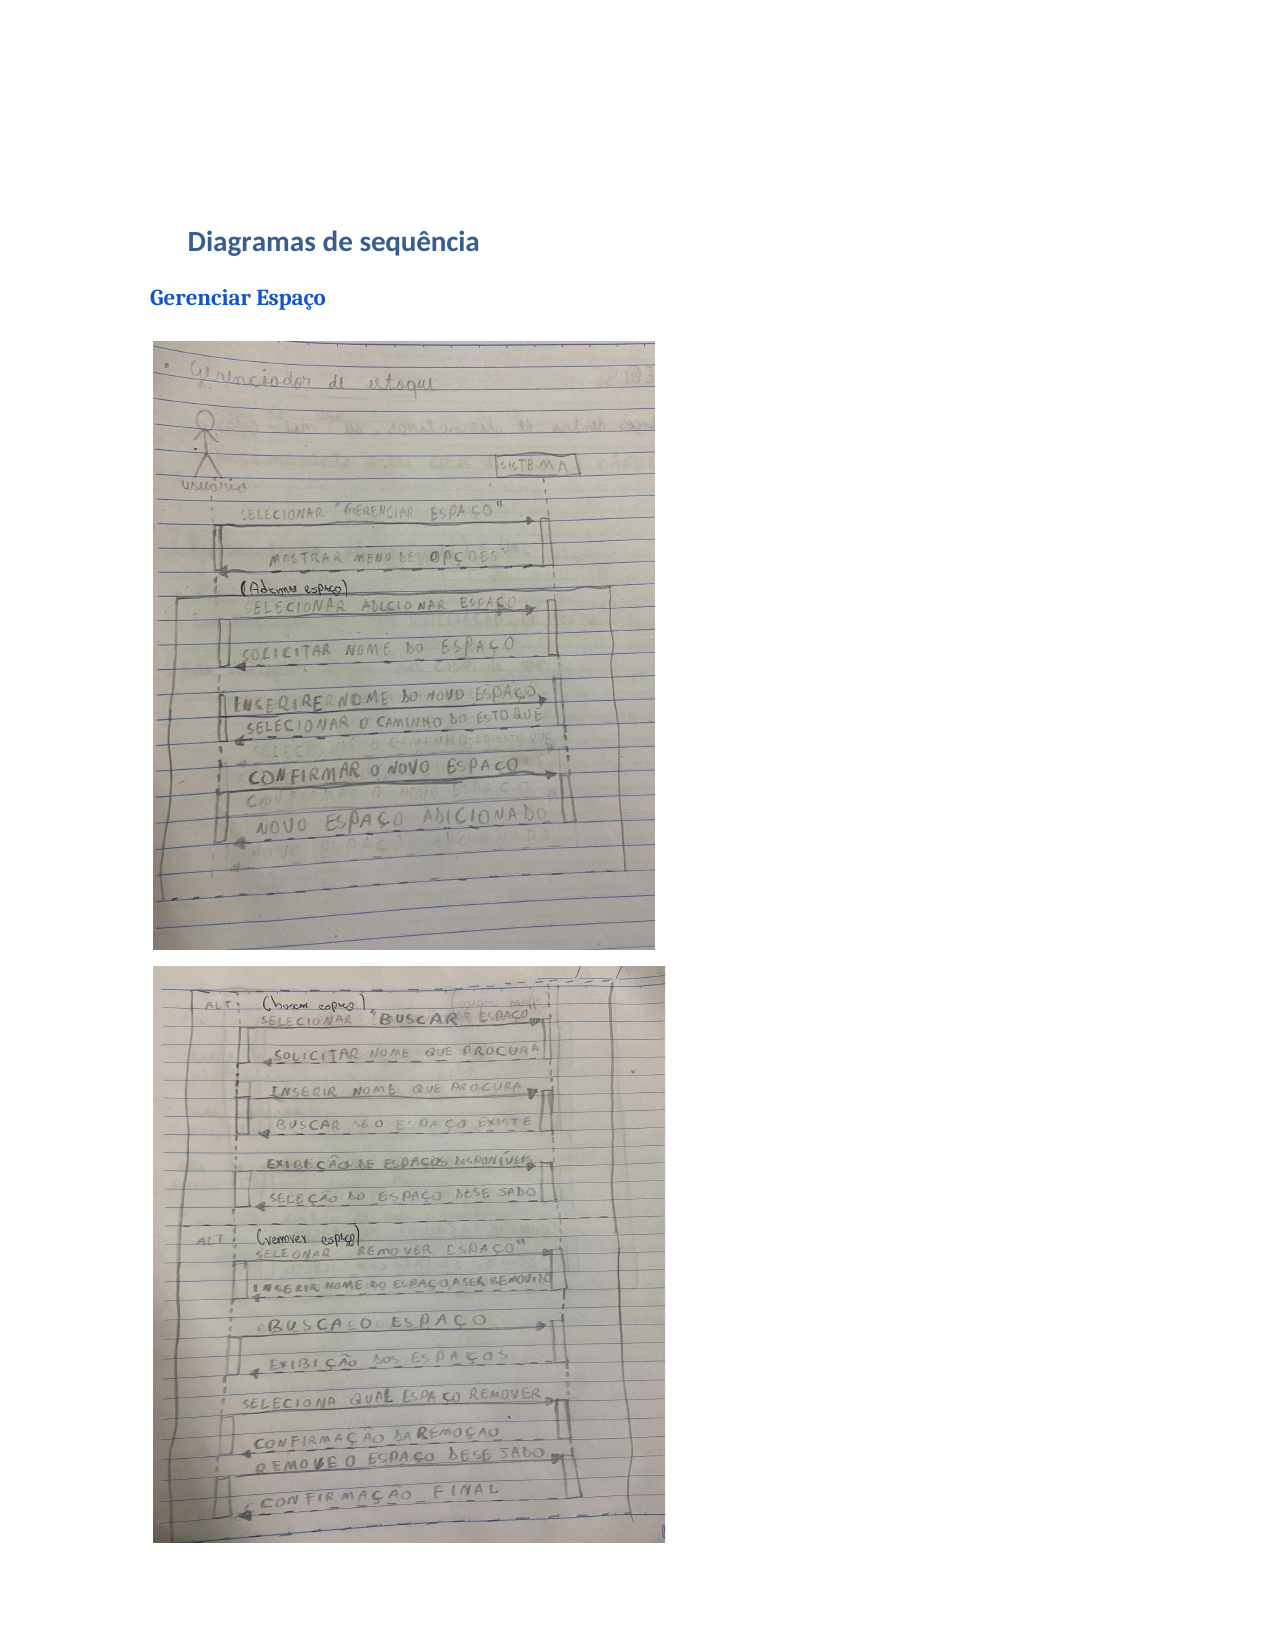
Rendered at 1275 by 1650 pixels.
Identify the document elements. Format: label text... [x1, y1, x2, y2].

subtitle Diagramas de sequência [187, 223, 1125, 258]
picture [153, 966, 665, 1543]
picture [153, 341, 655, 950]
text Gerenciar Espaço [150, 285, 1125, 311]
